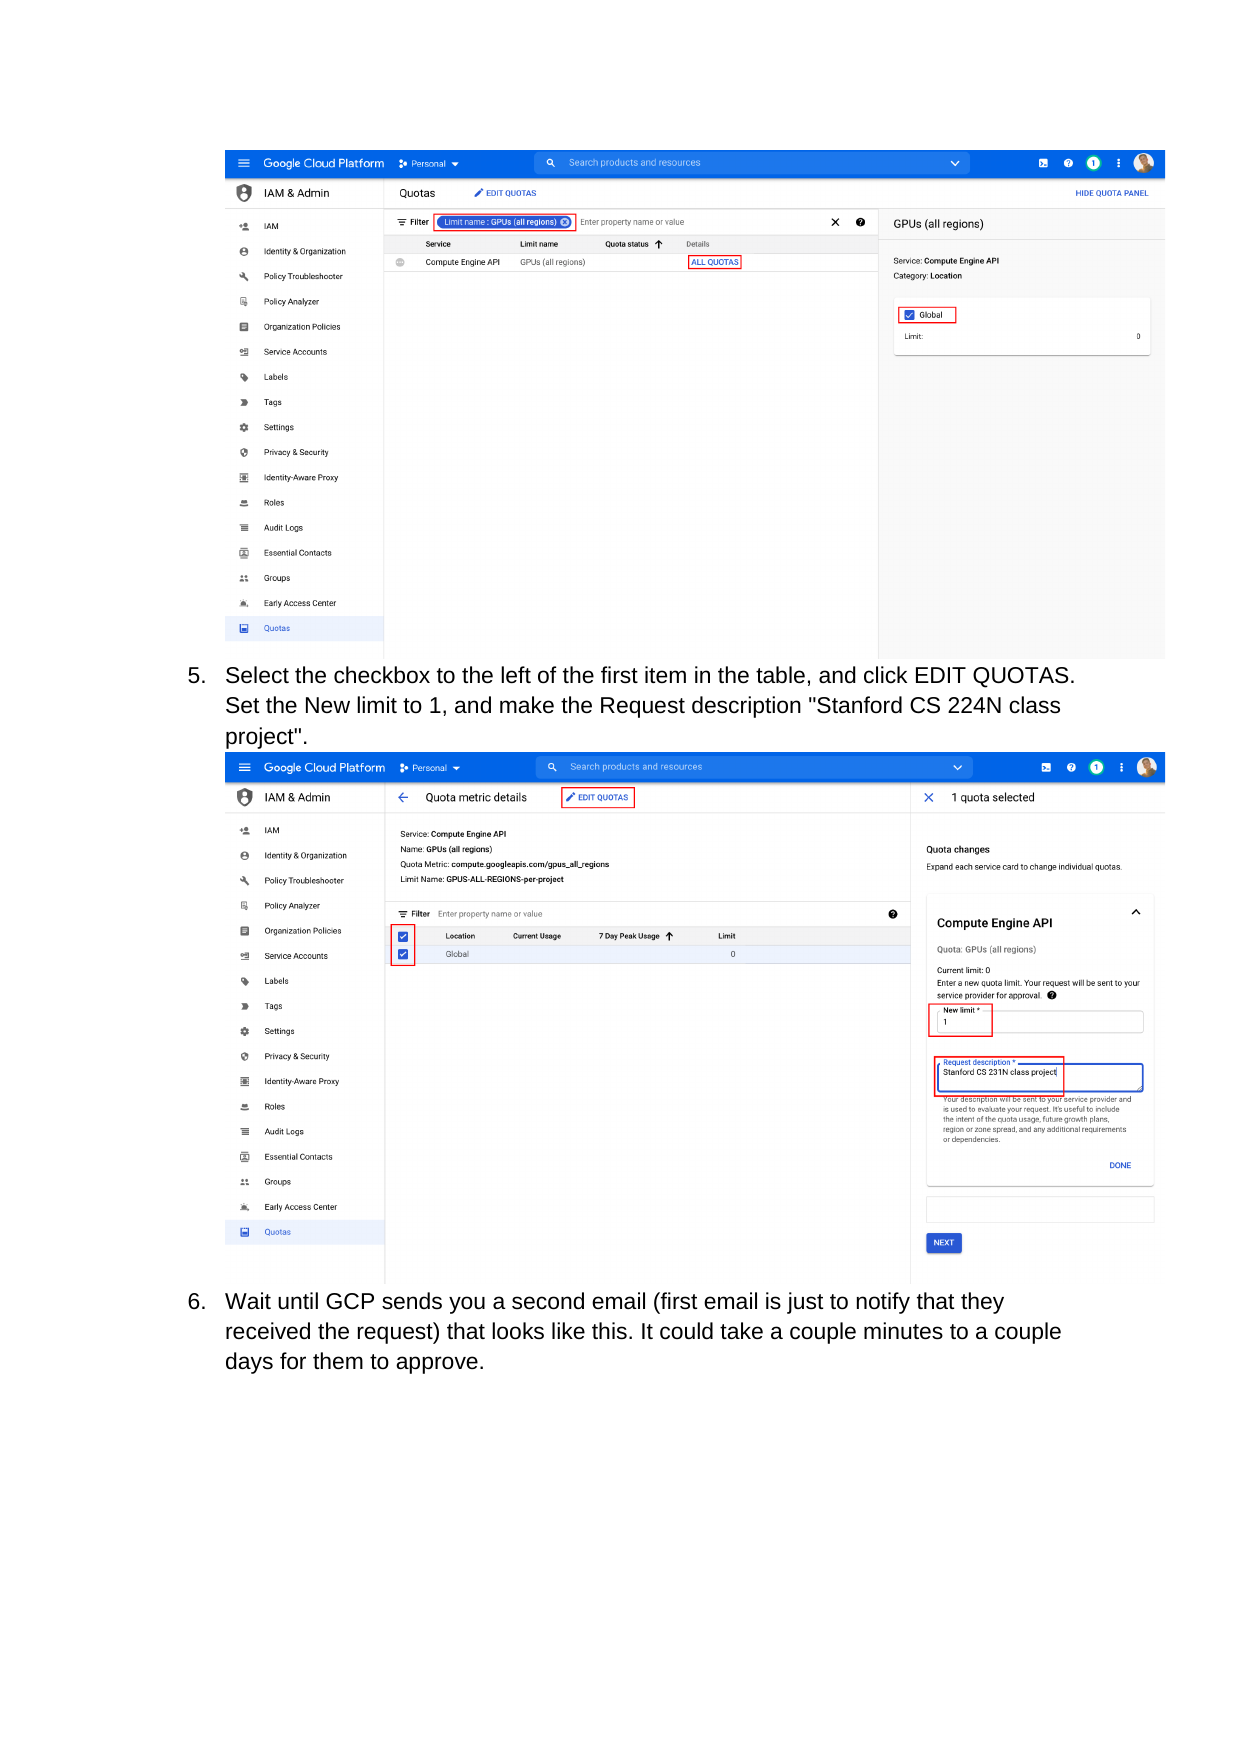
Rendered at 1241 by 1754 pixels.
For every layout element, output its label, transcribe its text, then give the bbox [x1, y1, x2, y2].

list [187, 150, 225, 658]
list Select the checkbox to the left of the first item in the table, and click EDIT QUOTAS. Set the New limit to 1, and make the Request description "Stanford CS 224N class project". [187, 662, 1090, 1284]
picture [225, 150, 1166, 659]
picture [225, 752, 1166, 1284]
list Wait until GCP sends you a second email (first email is just to notify that they received the request) that looks like this. It could take a couple minutes to a couple days for them to approve. [187, 1288, 1090, 1375]
